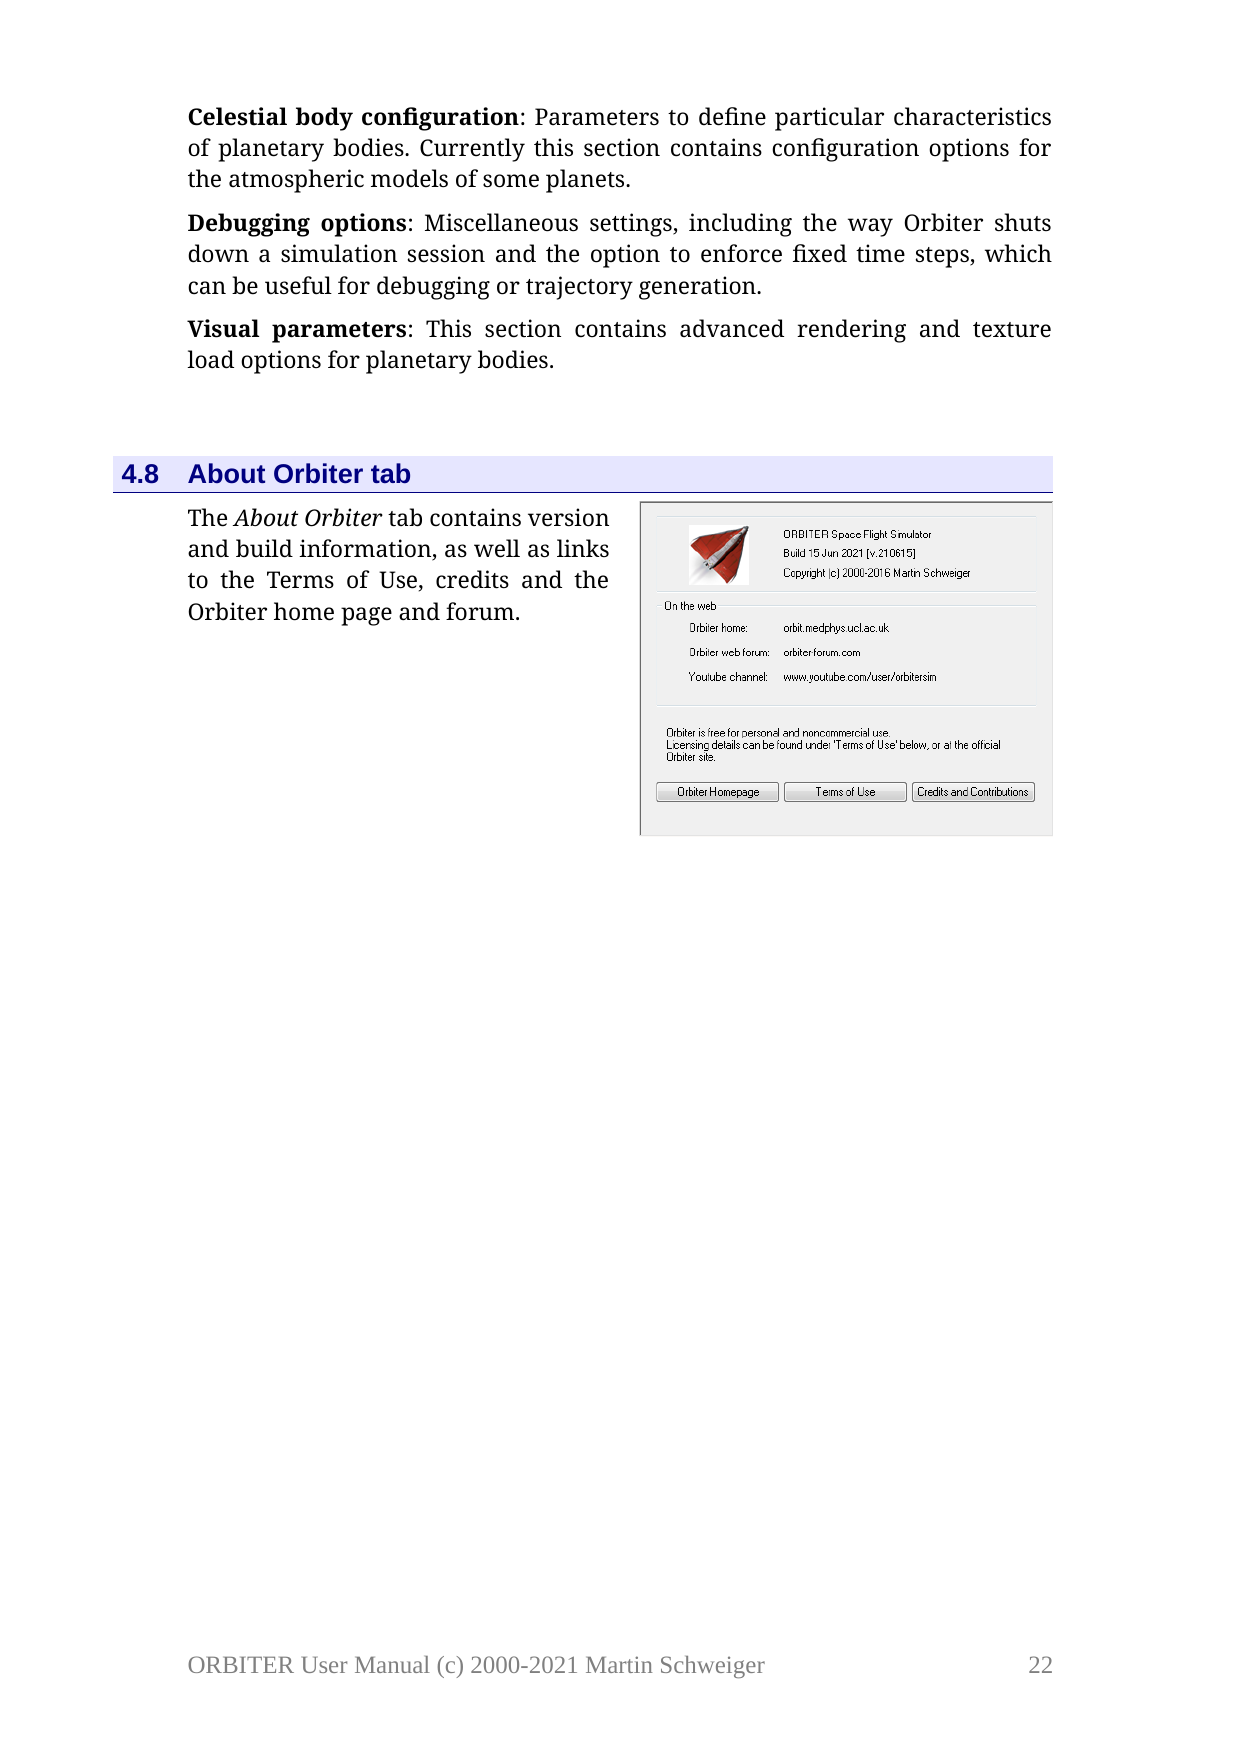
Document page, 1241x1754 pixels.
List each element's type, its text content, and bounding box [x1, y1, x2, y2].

picture [639, 501, 1053, 837]
text Visual parameters: This section contains advanced rendering and texture load options for planetary bodies. [187, 313, 1053, 375]
text Celestial body configuration: Parameters to define particular characteristics of planetary bodies. Currently this section contains configuration options for the atmospheric models of some planets. [187, 100, 1053, 194]
text The About Orbiter tab contains version and build information, as well as links to the Terms of Use, credits and the Orbiter home page and forum. [187, 501, 639, 626]
text Debugging options: Miscellaneous settings, including the way Orbiter shuts down a simulation session and the option to enforce fixed time steps, which can be useful for debugging or trajectory generation. [187, 207, 1053, 300]
subtitle About Orbiter tab [113, 456, 1053, 492]
